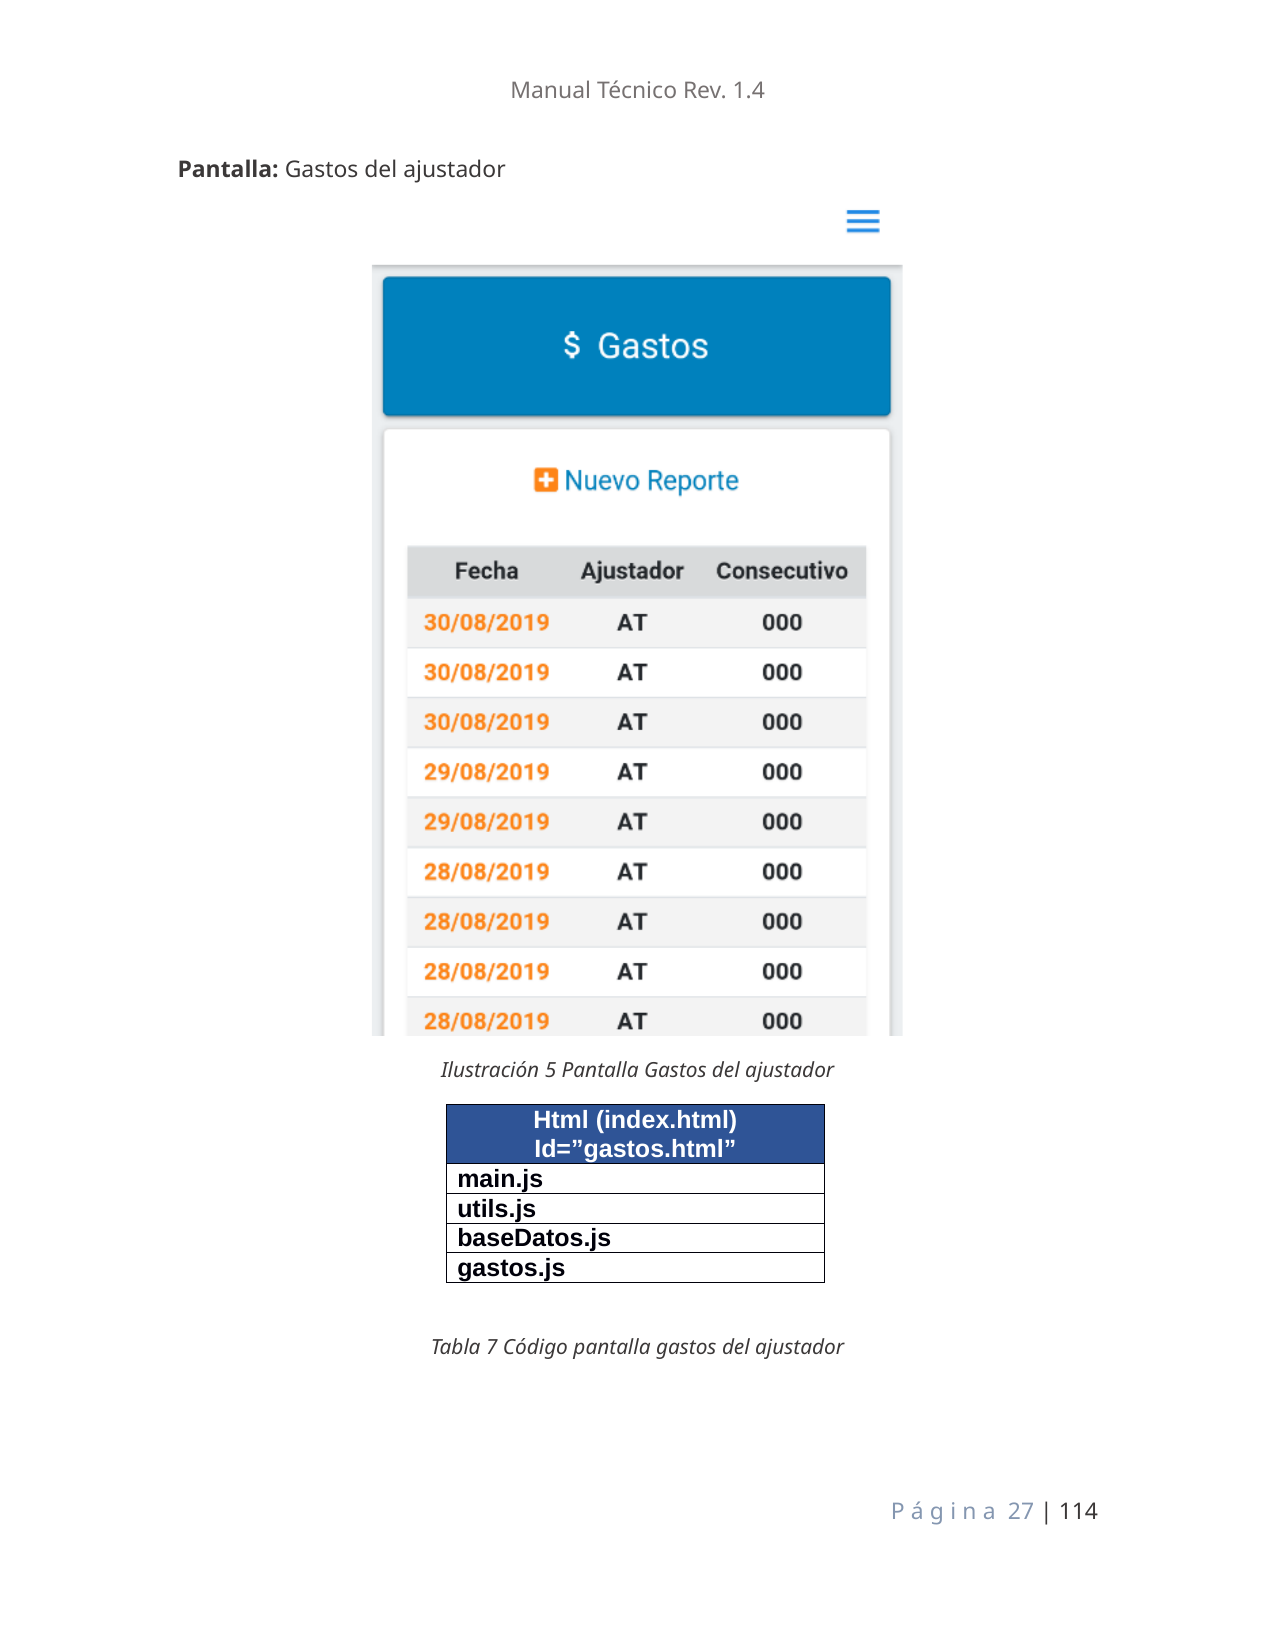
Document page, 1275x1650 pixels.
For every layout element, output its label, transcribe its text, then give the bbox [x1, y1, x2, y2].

text Tabla 7 Código pantalla gastos del ajustador [177, 1332, 1098, 1361]
table_cell main.js [447, 1164, 824, 1193]
text Ilustración 5 Pantalla Gastos del ajustador [177, 1055, 1098, 1083]
table_cell baseDatos.js [447, 1224, 824, 1252]
picture [371, 203, 903, 1036]
table_header Html (index.html) Id=”gastos.html” [447, 1105, 824, 1163]
table_cell utils.js [447, 1194, 824, 1222]
table_cell gastos.js [447, 1253, 824, 1282]
text Pantalla: Gastos del ajustador [177, 153, 1098, 184]
